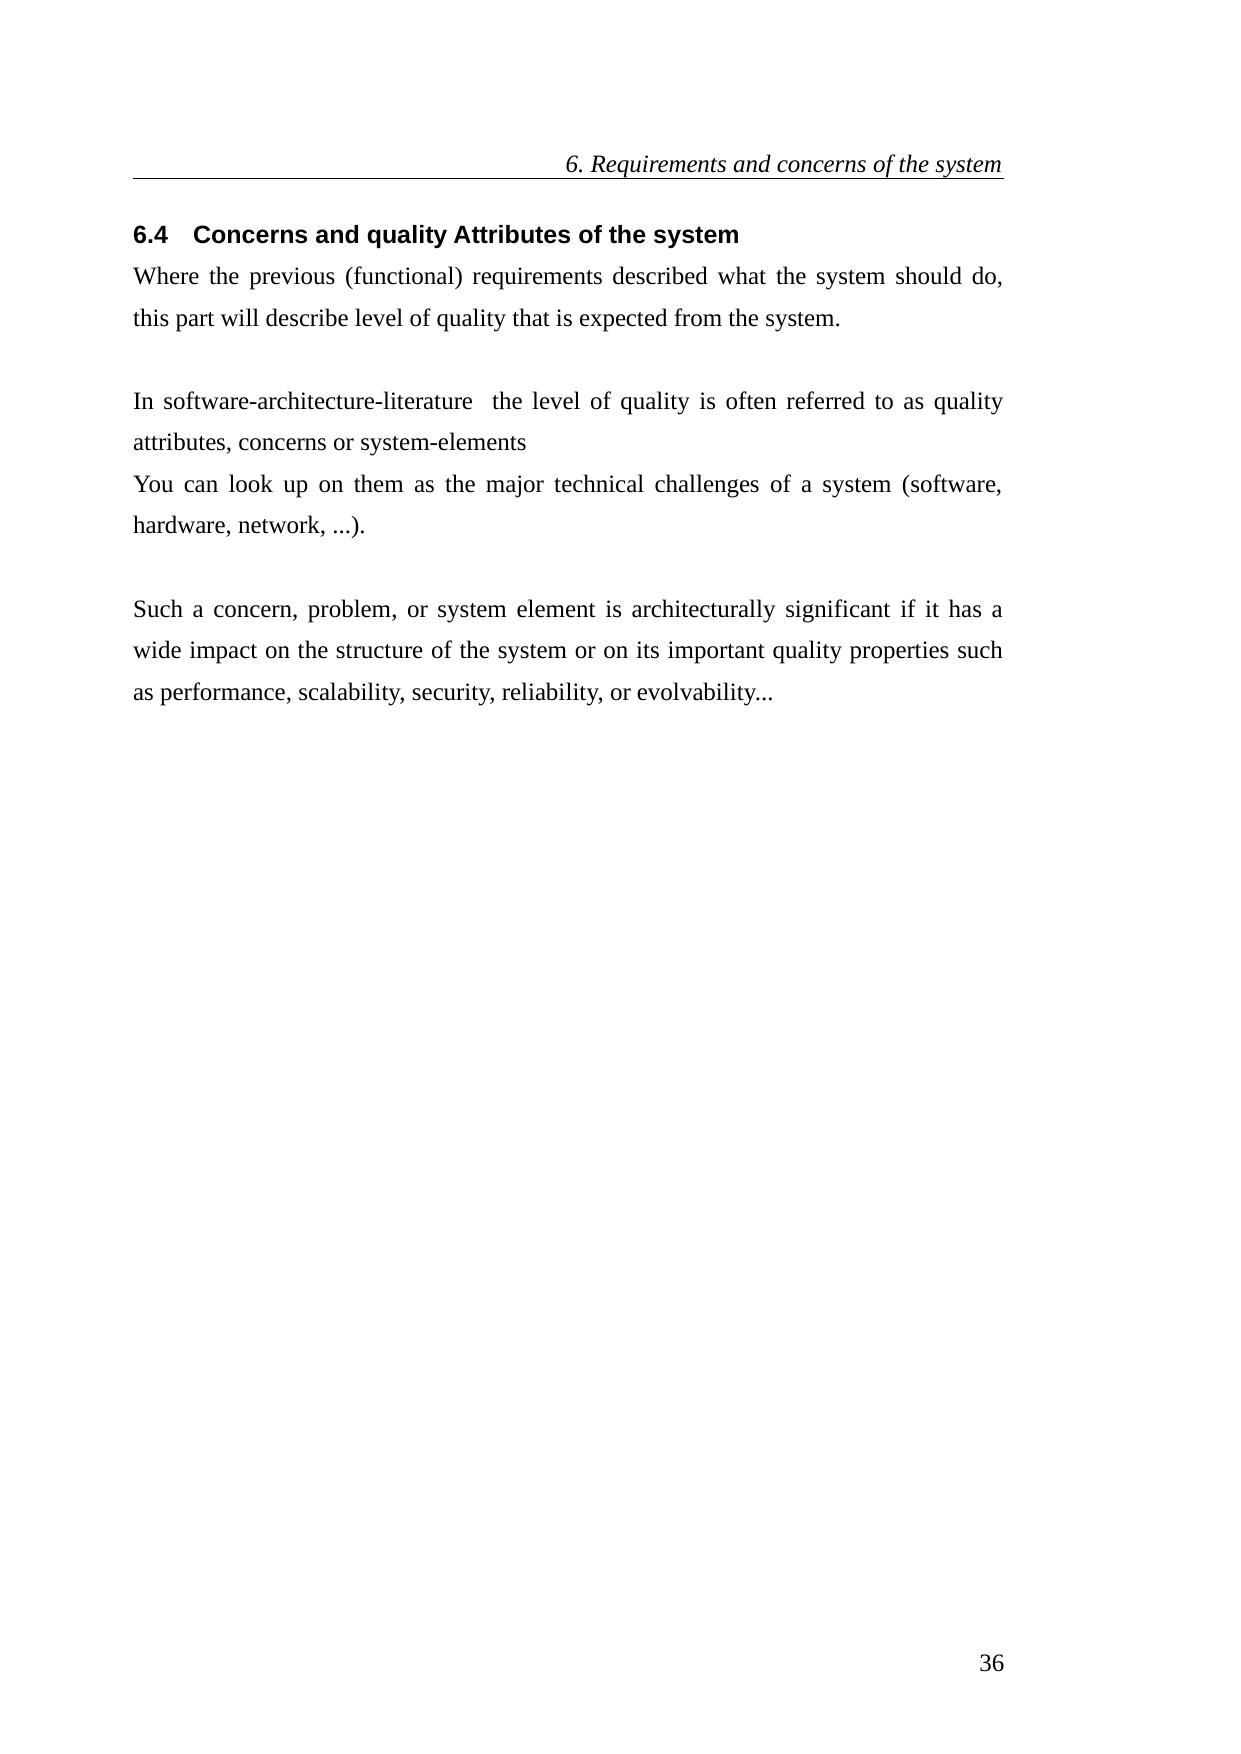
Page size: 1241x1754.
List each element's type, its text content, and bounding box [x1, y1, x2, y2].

text You can look up on them as the major technical challenges of a system (software, hardware, network, ...). [133, 470, 1004, 539]
text In software-architecture-literature the level of quality is often referred to as quality attributes, concerns or system-elements [133, 387, 1004, 456]
text Where the previous (functional) requirements described what the system should do, this part will describe level of quality that is expected from the system. [133, 262, 1004, 331]
text Such a concern, problem, or system element is architecturally significant if it has a wide impact on the structure of the system or on its important quality properties such as performance, scalability, security, reliability, or evolvability... [133, 595, 1004, 706]
subtitle Concerns and quality Attributes of the system [133, 220, 1004, 248]
